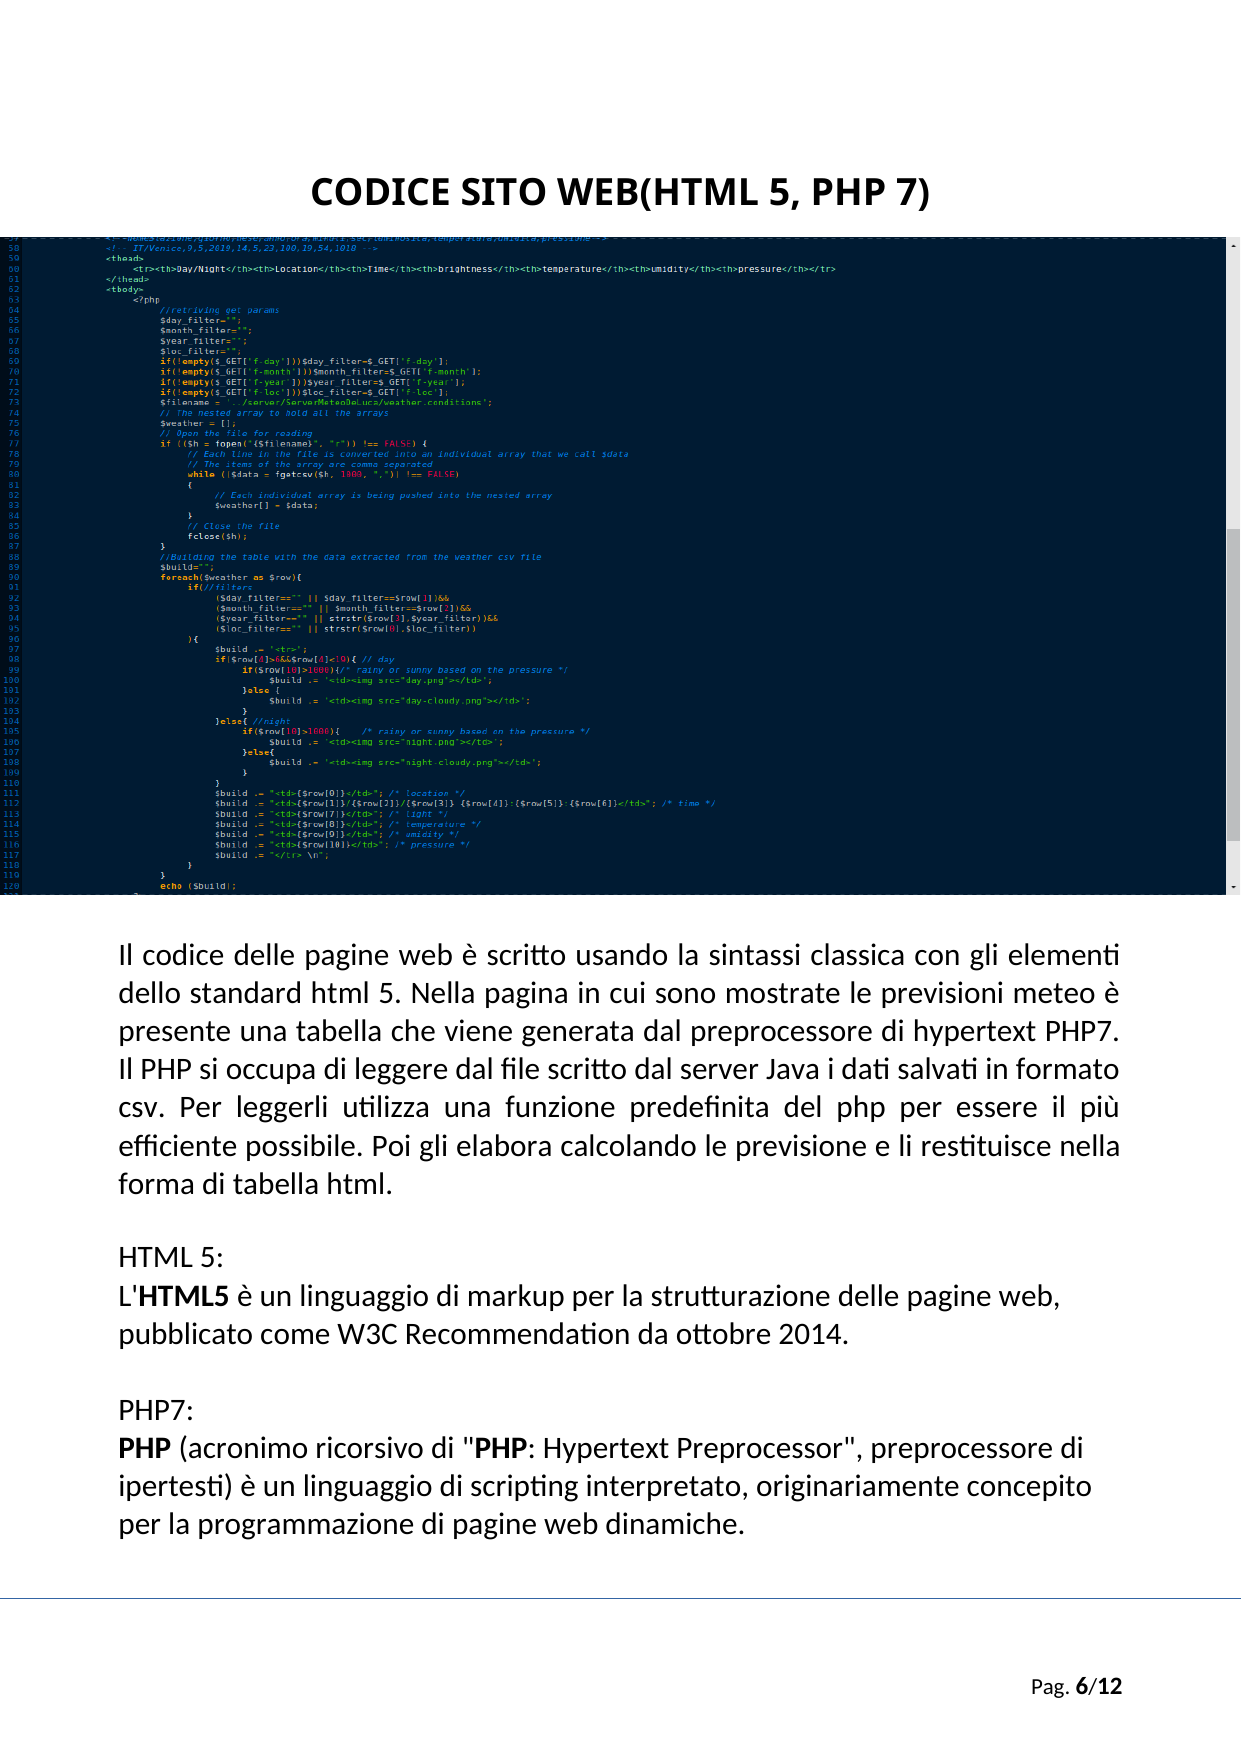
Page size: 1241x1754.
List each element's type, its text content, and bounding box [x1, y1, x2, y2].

text PHP (acronimo ricorsivo di "PHP: Hypertext Preprocessor", preprocessore di ipertesti) è un linguaggio di scripting interpretato, originariamente concepito per la programmazione di pagine web dinamiche. [118, 1428, 1122, 1543]
text CODICE SITO WEB(HTML 5, PHP 7) [118, 180, 1122, 212]
text PHP7: [118, 1390, 1122, 1428]
text L'HTML5 è un linguaggio di markup per la strutturazione delle pagine web, pubblicato come W3C Recommendation da ottobre 2014. [118, 1276, 1122, 1352]
text HTML 5: [118, 1238, 1122, 1276]
picture [0, 237, 1241, 895]
text Il codice delle pagine web è scritto usando la sintassi classica con gli elementi dello standard html 5. Nella pagina in cui sono mostrate le previsioni meteo è presente una tabella che viene generata dal preprocessore di hypertext PHP7. Il PHP si occupa di leggere dal file scritto dal server Java i dati salvati in formato csv. Per leggerli utilizza una funzione predefinita del php per essere il più efficiente possibile. Poi gli elabora calcolando le previsione e li restituisce nella forma di tabella html. [118, 935, 1122, 1202]
